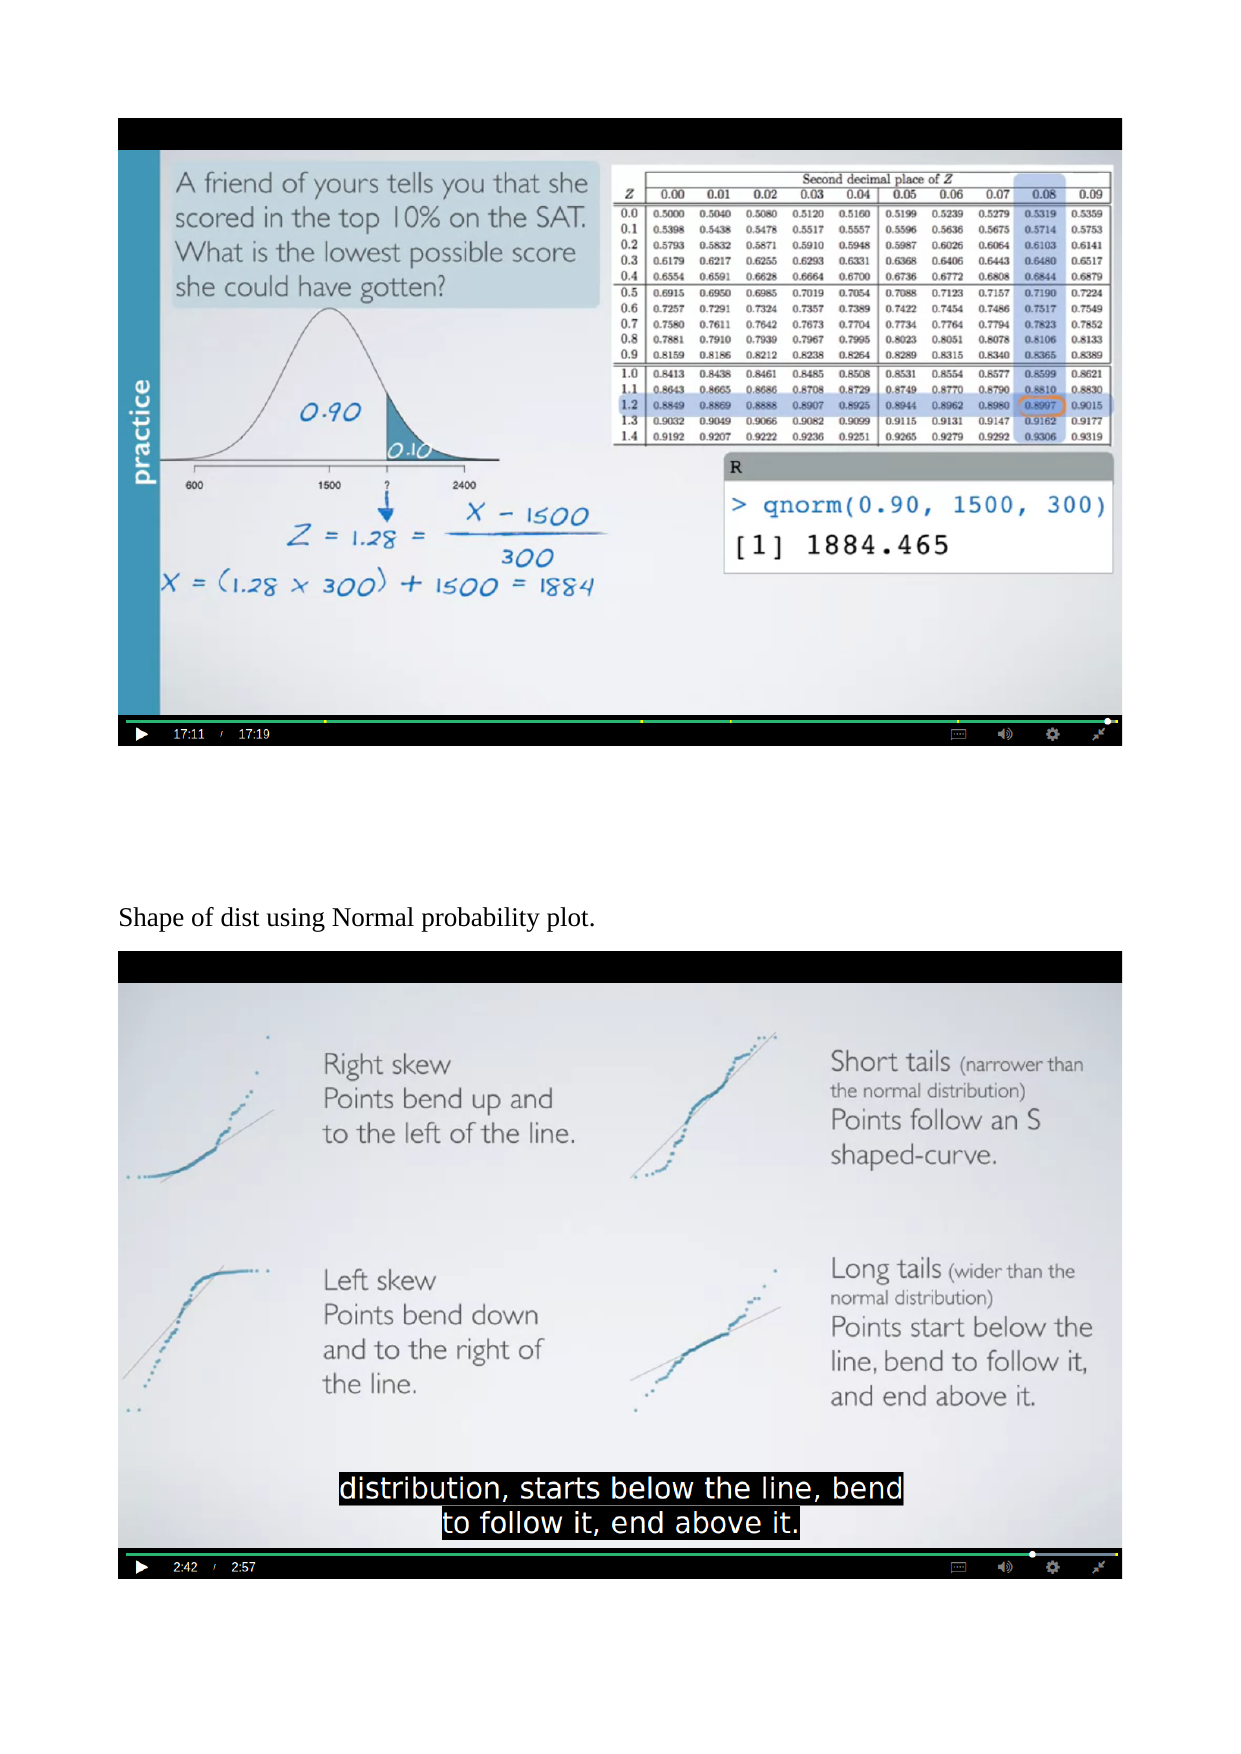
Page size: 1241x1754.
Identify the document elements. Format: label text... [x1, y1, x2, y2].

text Shape of dist using Normal probability plot. [118, 901, 1122, 932]
picture [118, 951, 1123, 1579]
picture [118, 118, 1123, 746]
